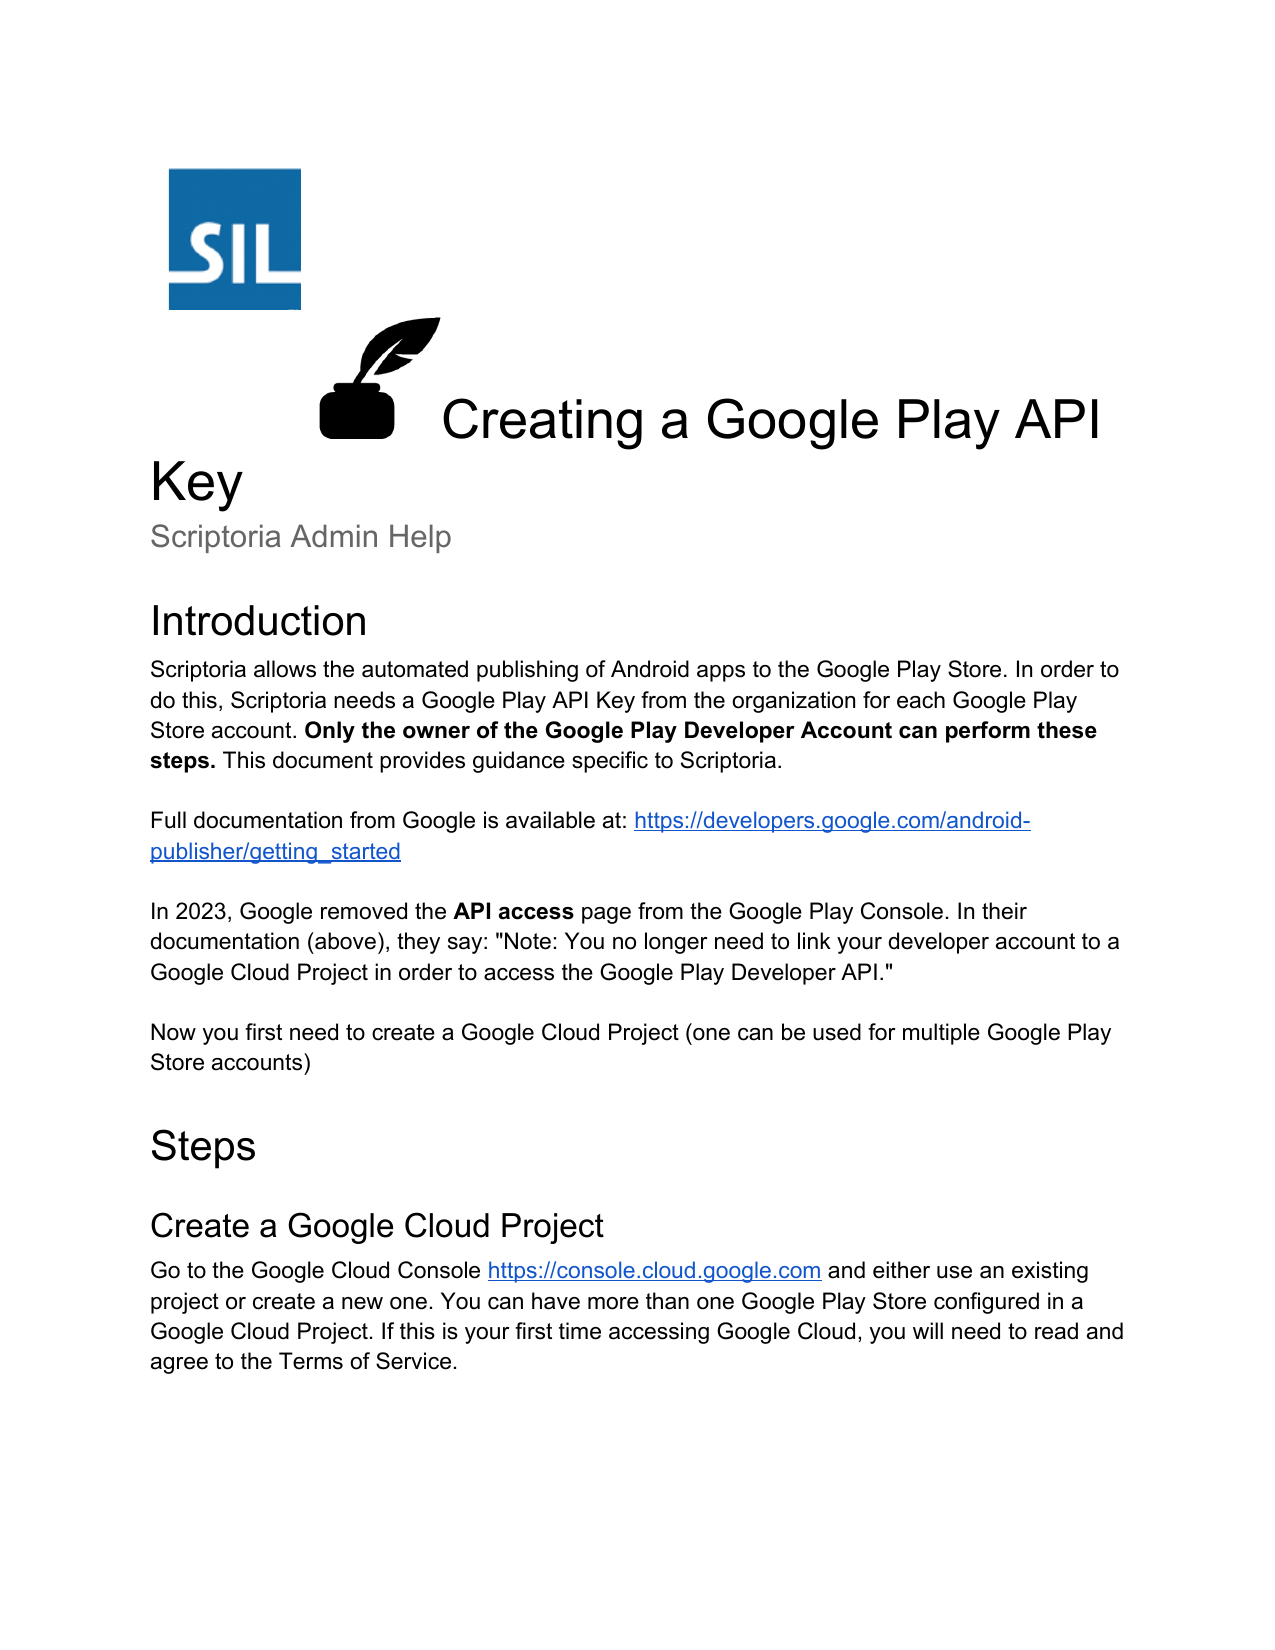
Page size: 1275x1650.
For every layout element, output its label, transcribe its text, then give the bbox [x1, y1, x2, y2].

subtitle Create a Google Cloud Project [150, 1206, 1125, 1245]
picture [319, 317, 441, 439]
text Now you first need to create a Google Cloud Project (one can be used for multiple Google Play Store accounts) [150, 1019, 1125, 1076]
subtitle Introduction [150, 596, 1125, 644]
picture [168, 168, 301, 310]
subtitle Steps [150, 1121, 1125, 1169]
text Go to the Google Cloud Console https://console.cloud.google.com and either use an existing project or create a new one. You can have more than one Google Play Store configured in a Google Cloud Project. If this is your first time accessing Google Cloud, you will need to read and agree to the Terms of Service. [150, 1257, 1125, 1374]
text In 2023, Google removed the API access page from the Google Play Console. In their documentation (above), they say: "Note: You no longer need to link your developer account to a Google Cloud Project in order to access the Google Play Developer API." [150, 898, 1125, 985]
text Full documentation from Google is available at: https://developers.google.com/android-publisher/getting_started [150, 807, 1125, 864]
title Creating a Google Play API Key [150, 317, 1125, 512]
subtitle Scriptoria Admin Help [150, 518, 1125, 554]
text Scriptoria allows the automated publishing of Android apps to the Google Play Store. In order to do this, Scriptoria needs a Google Play API Key from the organization for each Google Play Store account. Only the owner of the Google Play Developer Account can perform these steps. This document provides guidance specific to Scriptoria. [150, 656, 1125, 773]
